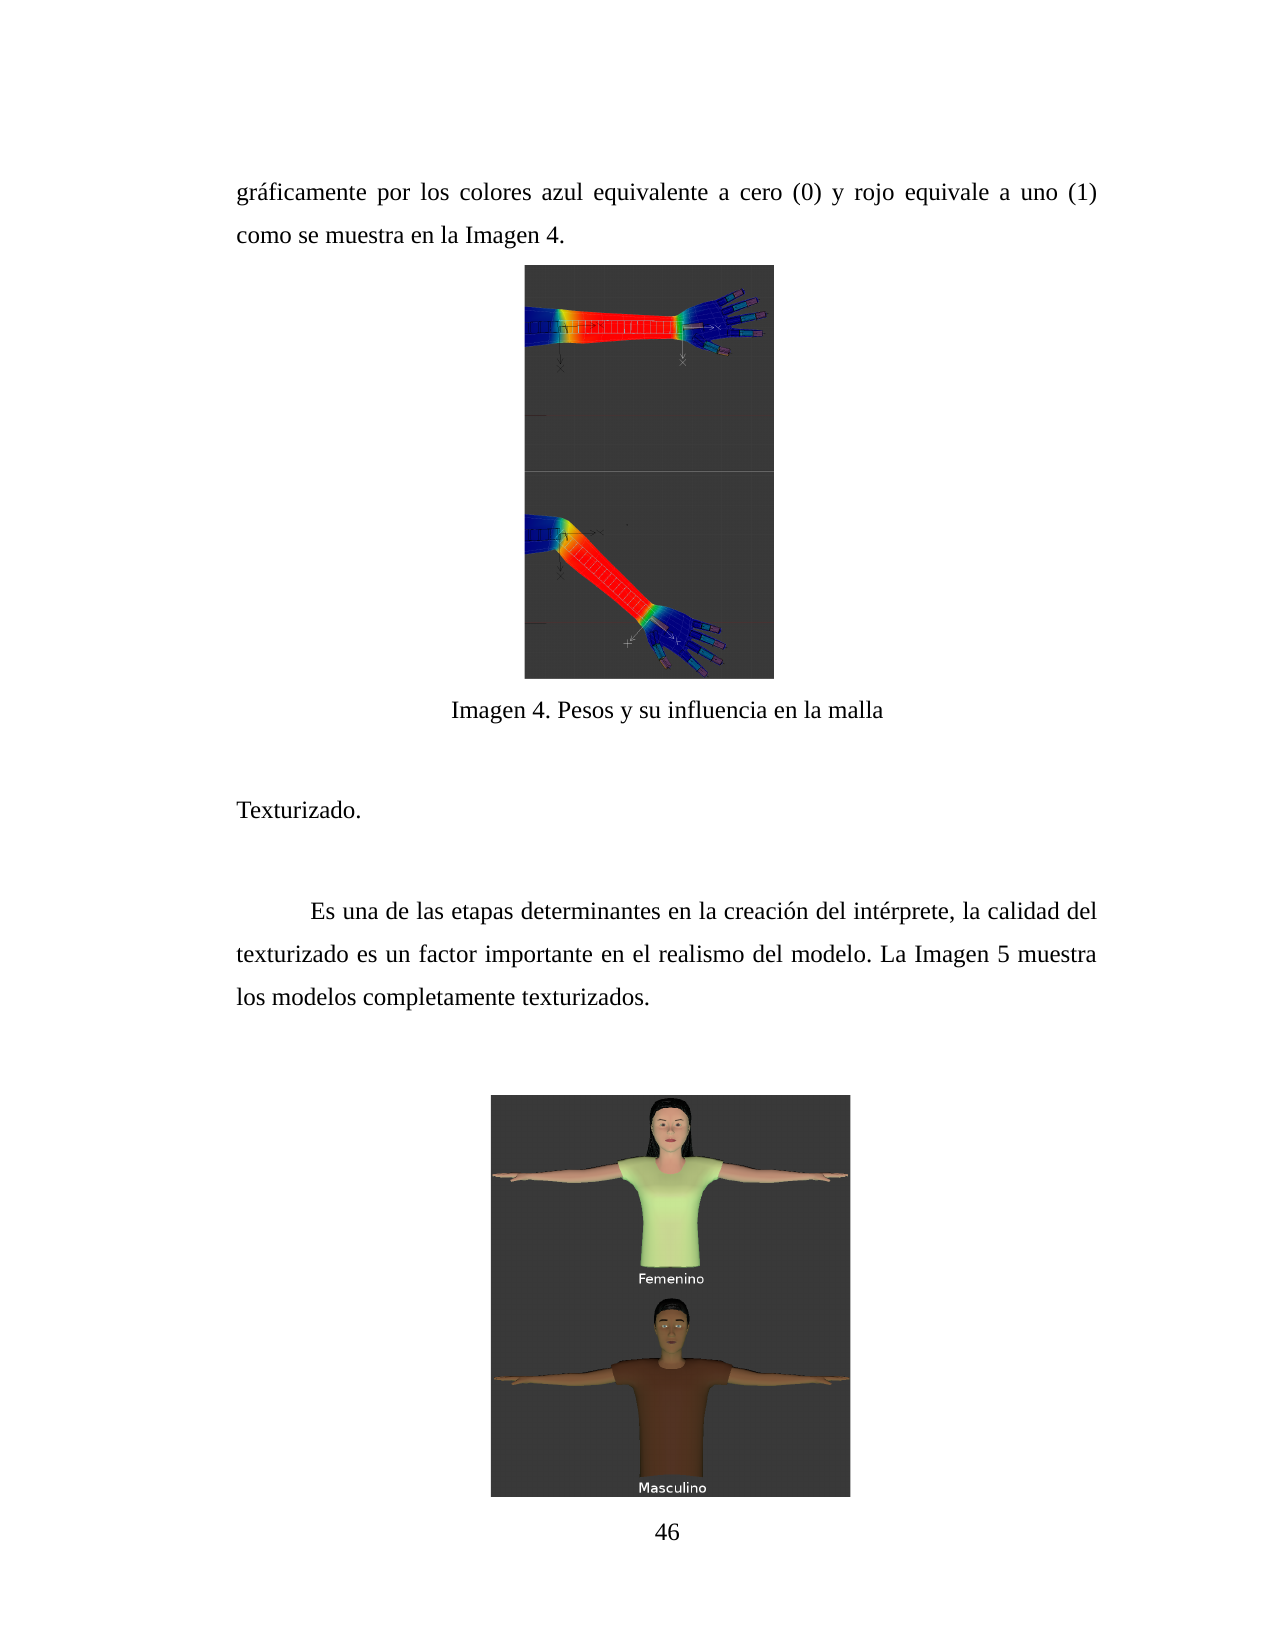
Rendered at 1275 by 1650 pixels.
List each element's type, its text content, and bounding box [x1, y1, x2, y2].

picture [490, 1181, 851, 1584]
text Texturizado. [236, 882, 1098, 910]
text Es una de las etapas determinantes en la creación del intérprete, la calidad del texturizado es un factor importante en el realismo del modelo. La Imagen 5 muestra los modelos completamente texturizados. [236, 982, 1098, 1097]
text La influencia es representada por un valor entre cero (0) y uno (1), siendo uno (1) la mayor influencia y cero (0) ninguna. También puede ser representada gráficamente por los colores azul equivalente a cero (0) y rojo equivale a uno (1) como se muestra en la Imagen 4. [236, 177, 1098, 335]
text Imagen 4. Pesos y su influencia en la malla [236, 781, 1098, 810]
picture [524, 351, 774, 766]
